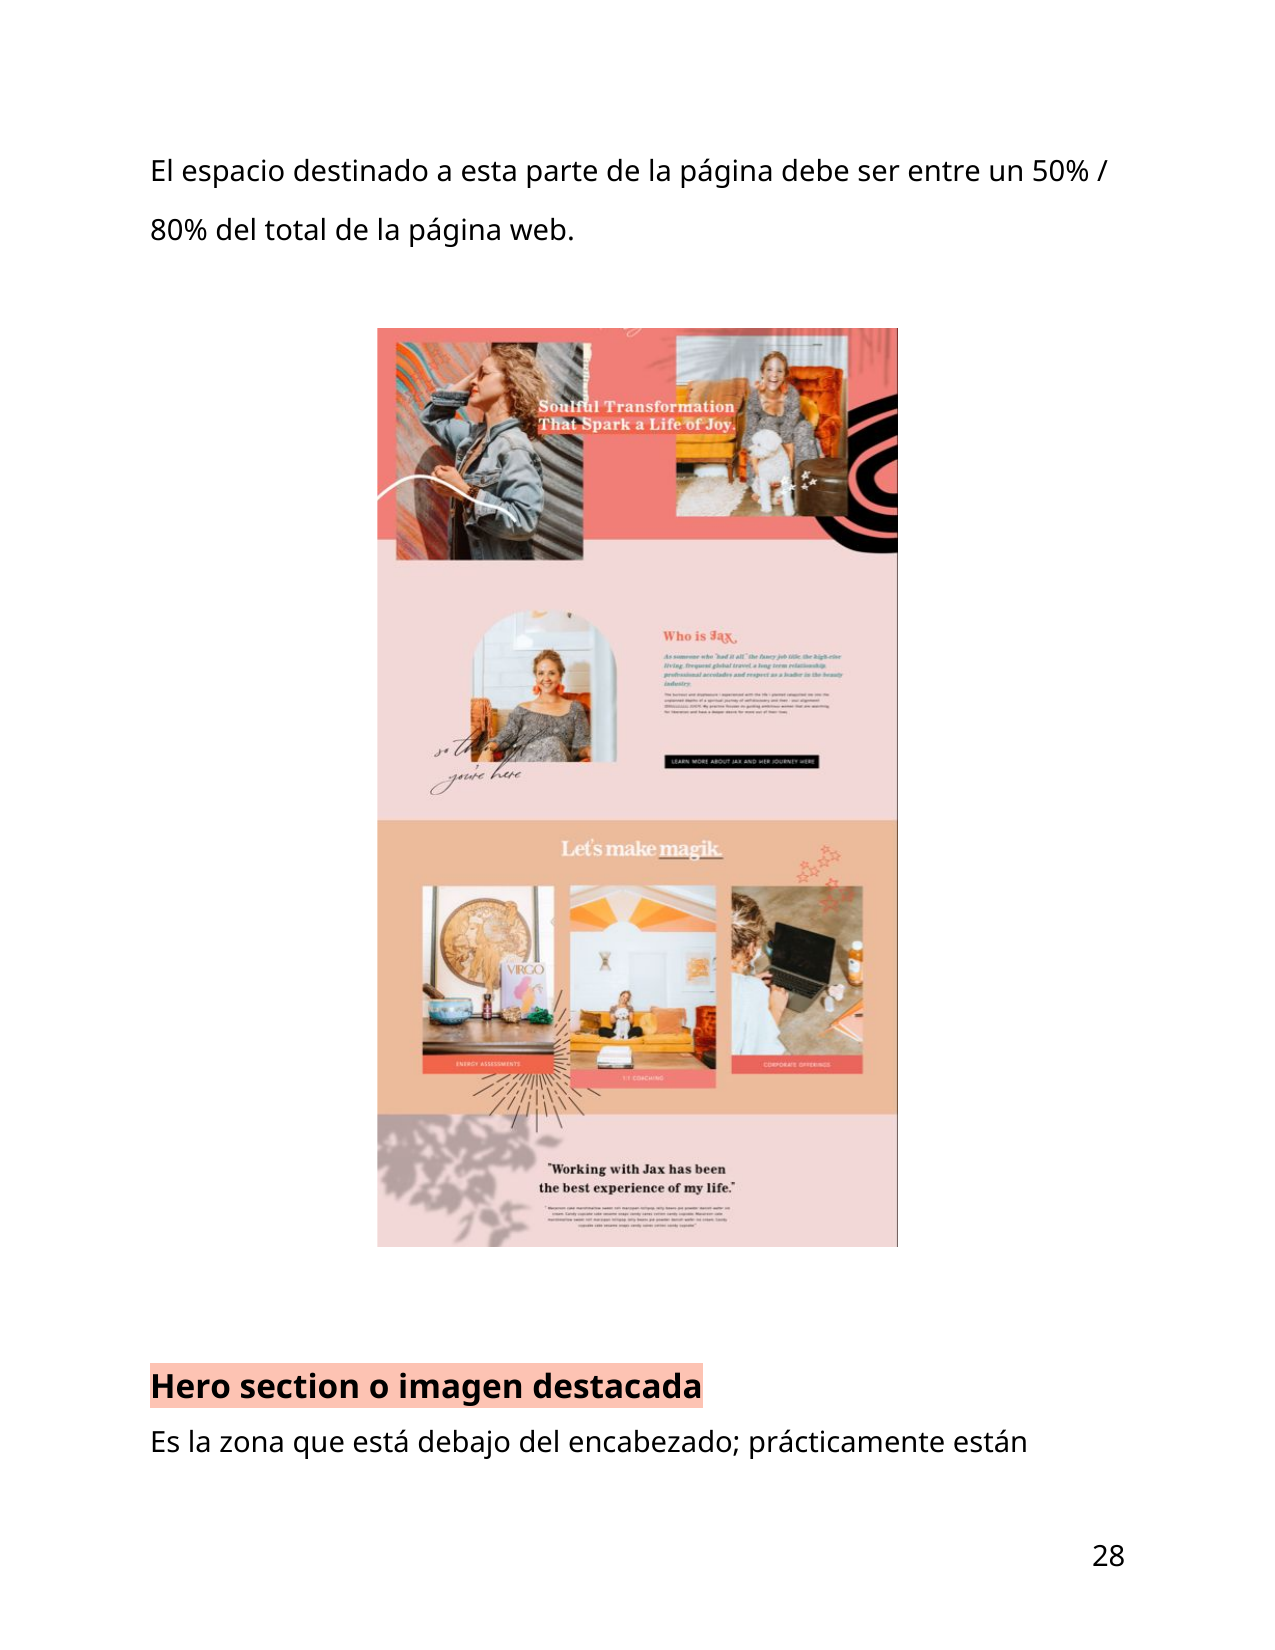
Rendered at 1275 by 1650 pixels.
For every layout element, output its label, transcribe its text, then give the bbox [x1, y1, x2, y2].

text Es la zona que está debajo del encabezado; prácticamente están [150, 1421, 1125, 1461]
subtitle Hero section o imagen destacada [703, 1363, 1125, 1408]
picture [377, 328, 898, 1247]
text El espacio destinado a esta parte de la página debe ser entre un 50% / 80% del total de la página web. [150, 150, 1125, 249]
